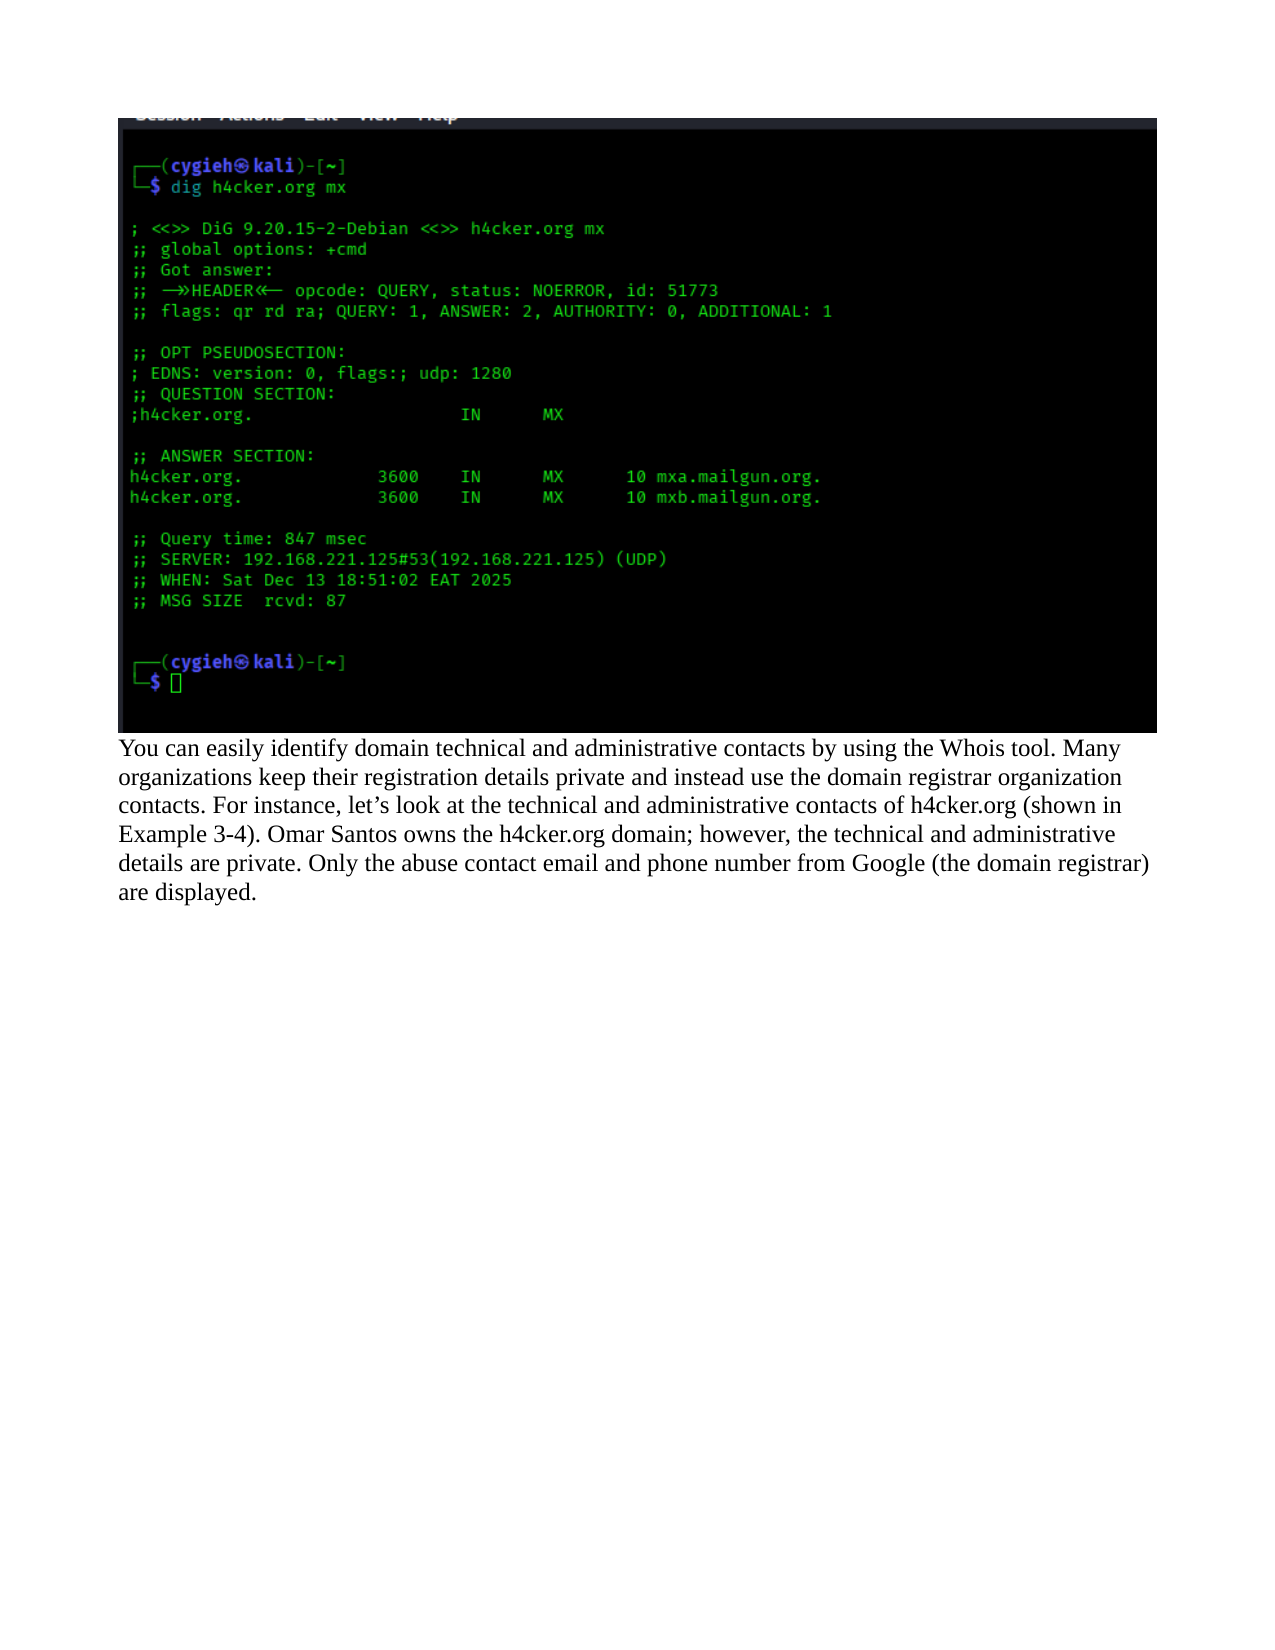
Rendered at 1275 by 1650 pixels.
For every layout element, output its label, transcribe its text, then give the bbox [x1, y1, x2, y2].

picture [118, 118, 1157, 733]
text You can easily identify domain technical and administrative contacts by using the Whois tool. Many organizations keep their registration details private and instead use the domain registrar organization contacts. For instance, let’s look at the technical and administrative contacts of h4cker.org (shown in Example 3-4). Omar Santos owns the h4cker.org domain; however, the technical and administrative details are private. Only the abuse contact email and phone number from Google (the domain registrar) are displayed. [118, 733, 1157, 906]
